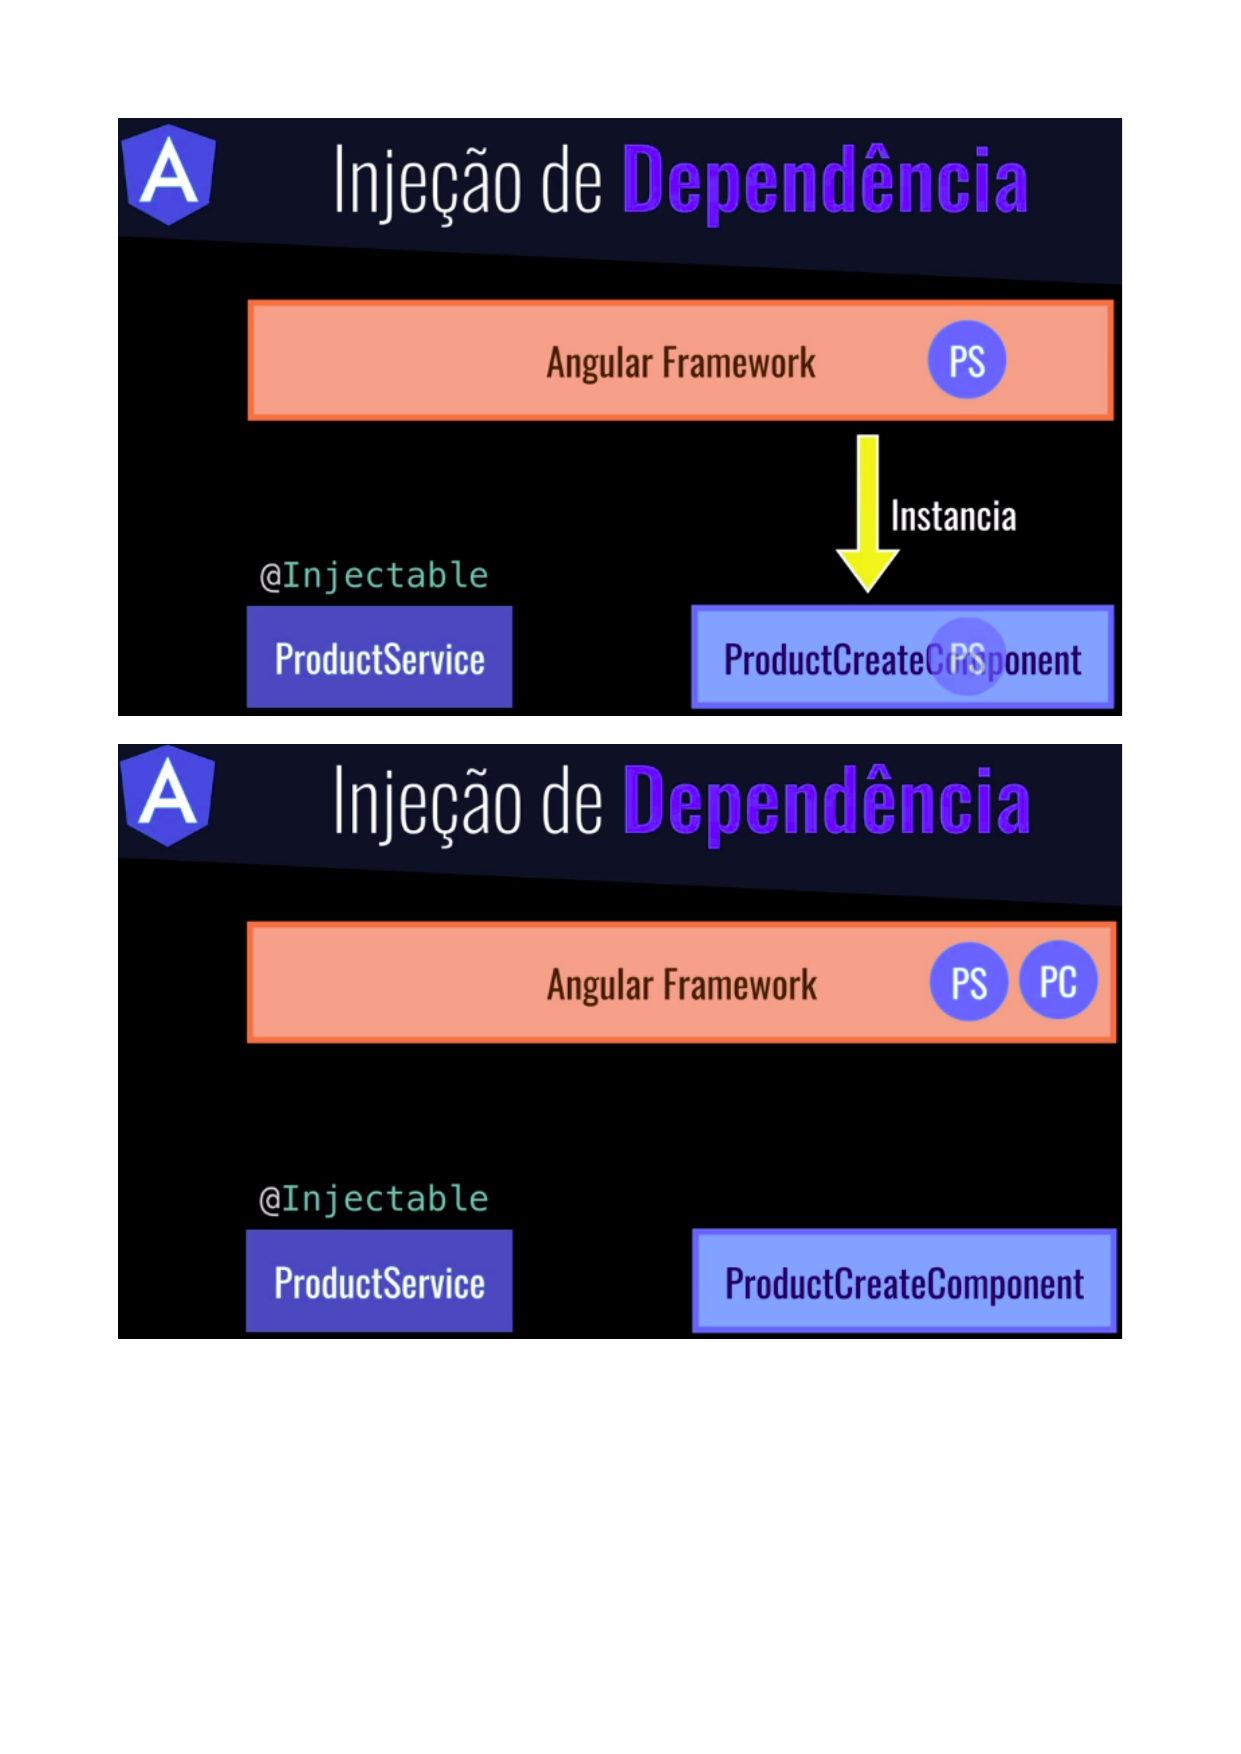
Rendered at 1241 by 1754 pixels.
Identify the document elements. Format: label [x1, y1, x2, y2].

picture [118, 744, 1123, 1339]
picture [118, 118, 1123, 716]
